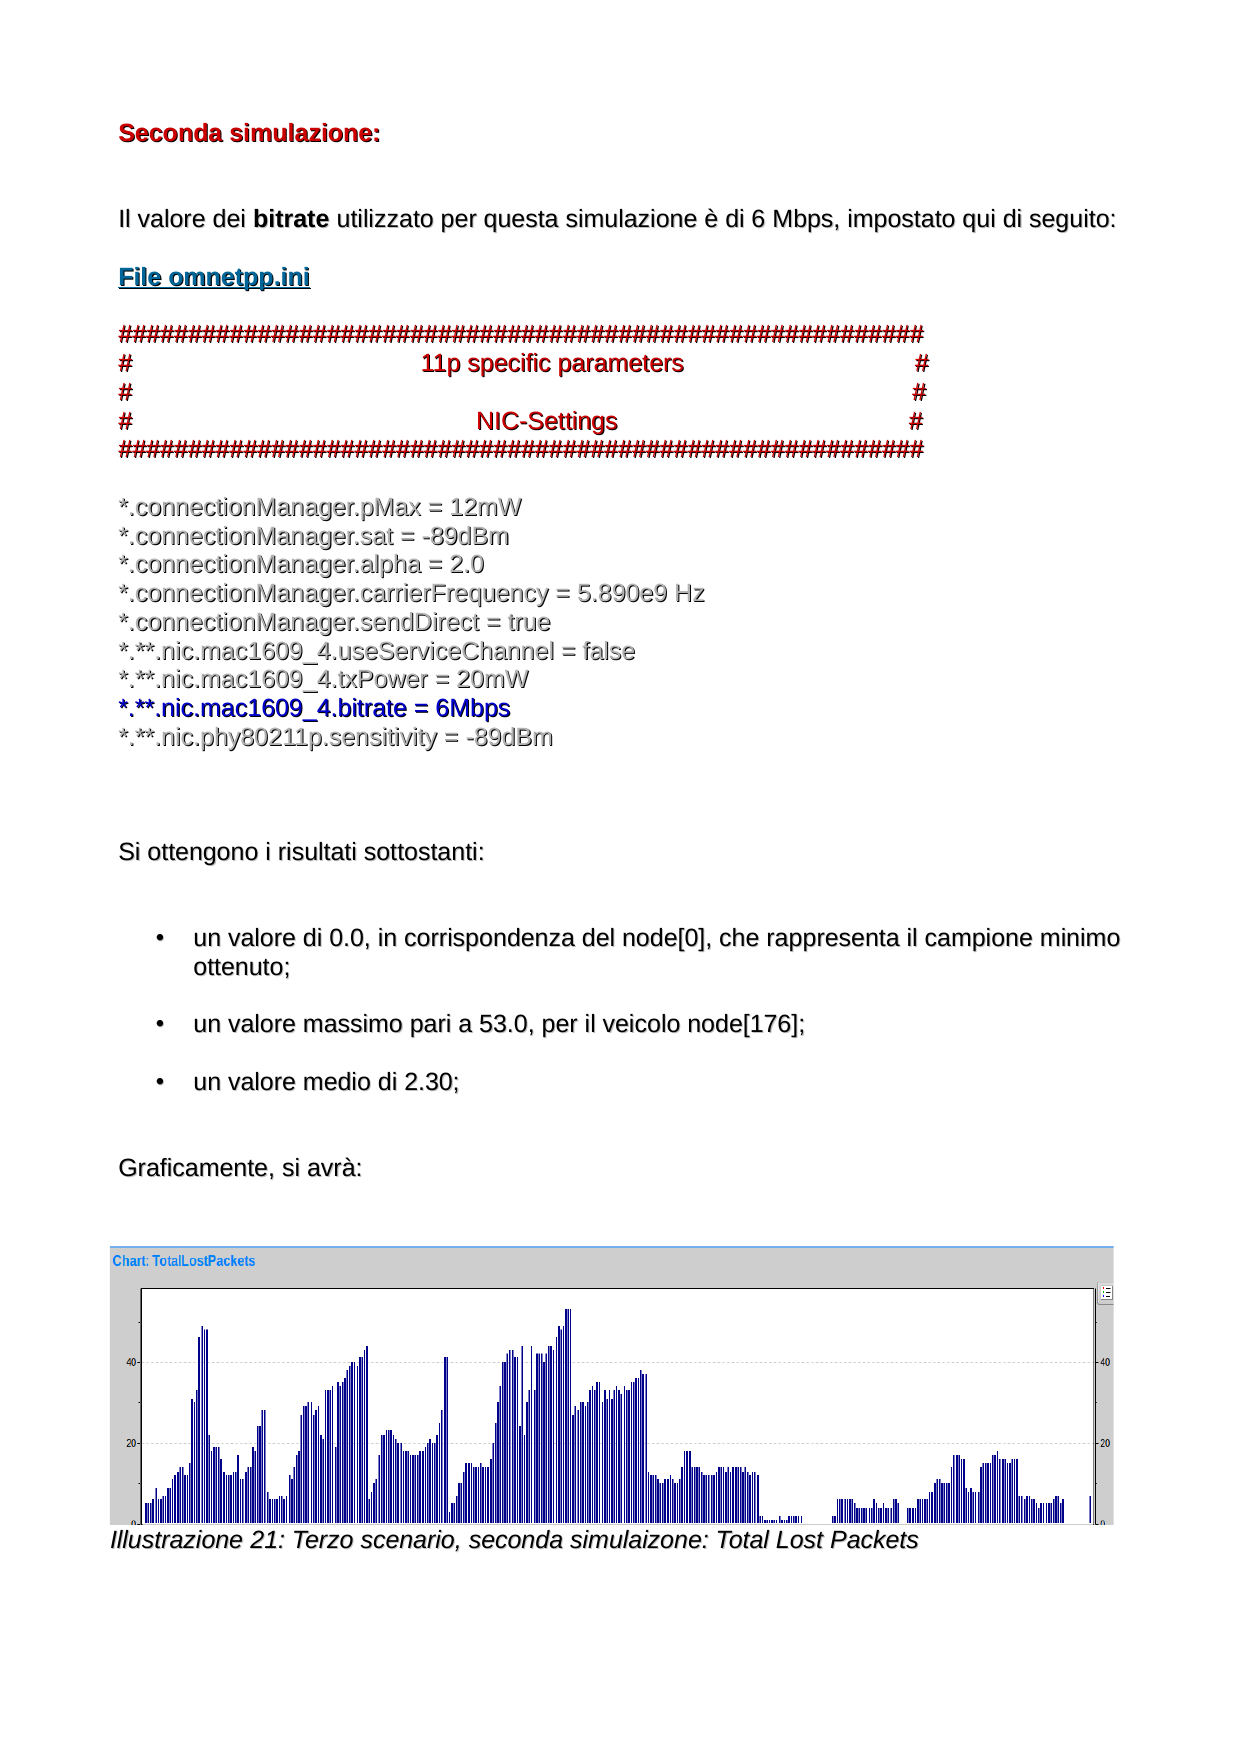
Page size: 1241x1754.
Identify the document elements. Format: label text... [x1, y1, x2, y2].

text # NIC-Settings # [118, 406, 1122, 434]
text *.**.nic.phy80211p.sensitivity = -89dBm [118, 722, 1122, 751]
list un valore medio di 2.30; [156, 1067, 1122, 1096]
text *.connectionManager.sat = -89dBm [118, 521, 1122, 549]
list un valore massimo pari a 53.0, per il veicolo node[176]; [156, 1009, 1122, 1038]
text *.**.nic.mac1609_4.useServiceChannel = false [118, 636, 1122, 664]
picture [109, 1246, 1114, 1525]
text Illustrazione 21: Terzo scenario, seconda simulaizone: Total Lost Packets [110, 1247, 1173, 1553]
text *.connectionManager.sendDirect = true [118, 607, 1122, 636]
text *.connectionManager.alpha = 2.0 [118, 549, 1122, 578]
text ########################################################## [118, 319, 1122, 348]
text ########################################################## [118, 434, 1122, 463]
text Si ottengono i risultati sottostanti: [118, 837, 1122, 866]
text Il valore dei bitrate utilizzato per questa simulazione è di 6 Mbps, impostato qui di seguito: [118, 204, 1122, 233]
text # 11p specific parameters # [118, 348, 1122, 377]
list un valore di 0.0, in corrispondenza del node[0], che rappresenta il campione minimo ottenuto; [156, 923, 1122, 981]
text *.connectionManager.carrierFrequency = 5.890e9 Hz [118, 578, 1122, 607]
text *.**.nic.mac1609_4.txPower = 20mW [118, 664, 1122, 693]
text File omnetpp.ini [118, 262, 1122, 291]
text Seconda simulazione: [118, 118, 1122, 147]
text Graficamente, si avrà: [118, 1153, 1122, 1182]
text # # [118, 377, 1122, 406]
text *.**.nic.mac1609_4.bitrate = 6Mbps [118, 693, 1122, 722]
text *.connectionManager.pMax = 12mW [118, 492, 1122, 521]
